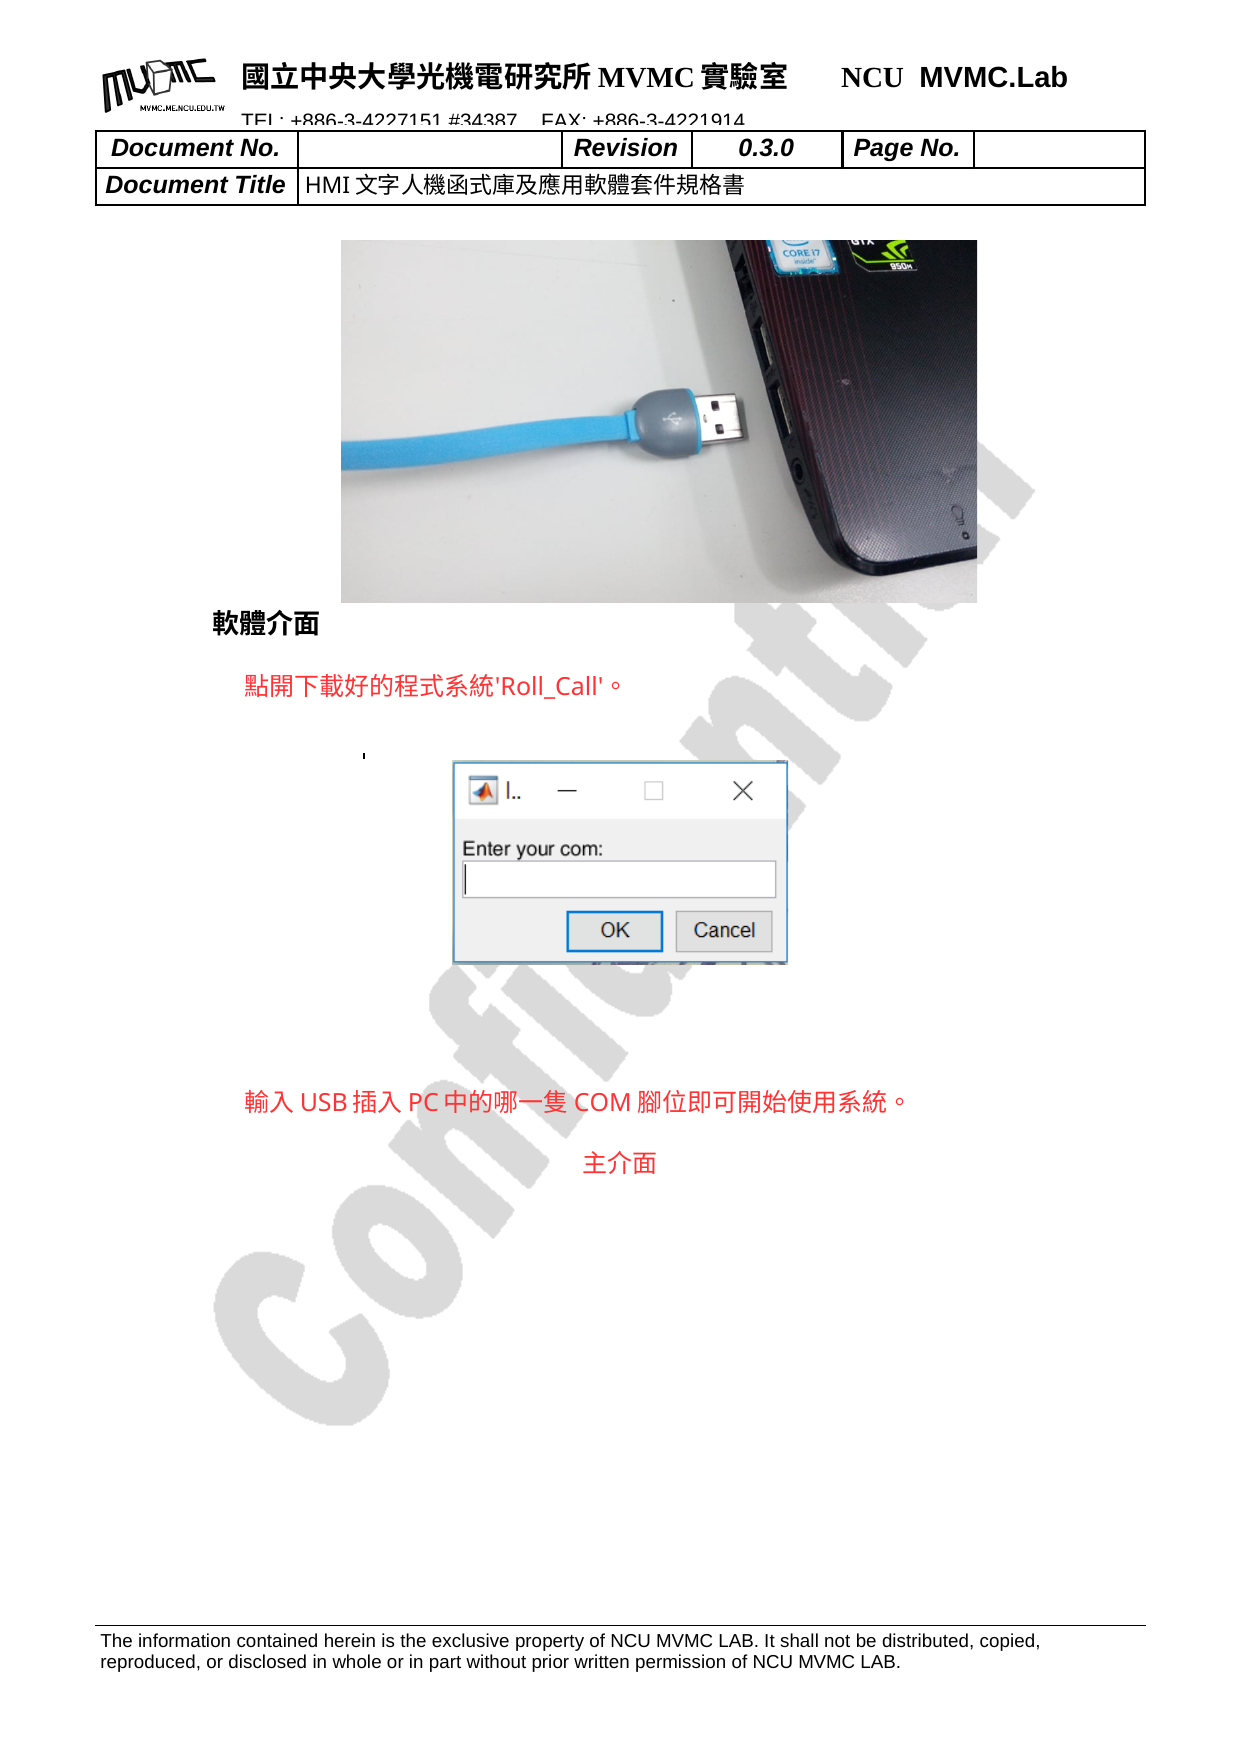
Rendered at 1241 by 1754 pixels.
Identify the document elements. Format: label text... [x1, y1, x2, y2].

picture [94, 1626, 1146, 1683]
picture [94, 47, 1146, 130]
picture [844, 132, 973, 167]
picture [97, 169, 297, 204]
picture [94, 1180, 1146, 1625]
picture [299, 132, 561, 167]
subtitle 軟體介面 [213, 241, 1146, 641]
text 輸入USB插入PC中的哪一隻COM腳位即可開始使用系統。 [244, 1082, 1146, 1118]
picture [94, 131, 1146, 1143]
picture [563, 132, 691, 167]
picture [97, 132, 297, 167]
picture [693, 132, 841, 167]
text 點開下載好的程式系統'Roll_Call'。 [169, 666, 1146, 703]
picture [975, 132, 1144, 167]
text 主介面 [94, 1143, 1146, 1180]
picture [299, 169, 1144, 204]
